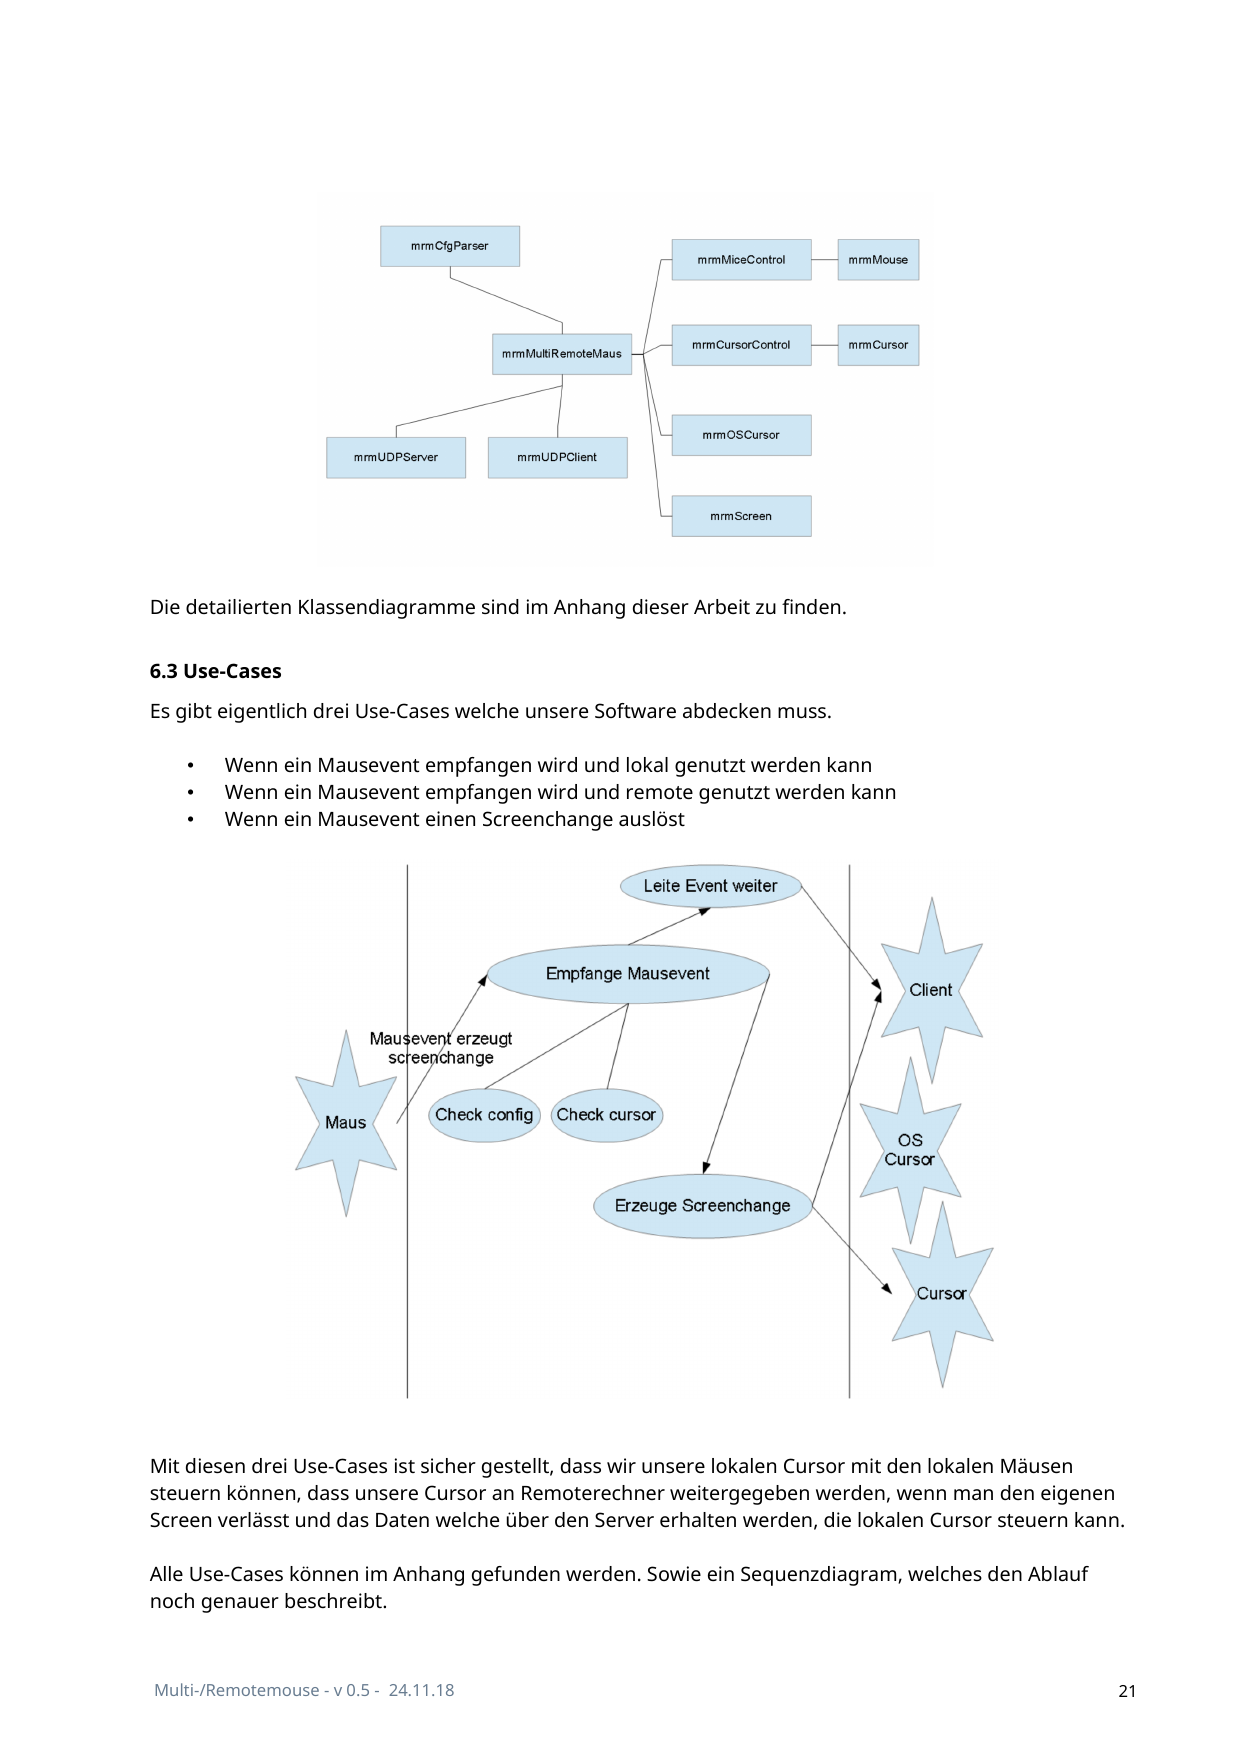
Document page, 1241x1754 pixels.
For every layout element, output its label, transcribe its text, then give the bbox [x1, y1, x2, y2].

text Alle Use-Cases können im Anhang gefunden werden. Sowie ein Sequenzdiagram, welches den Ablauf noch genauer beschreibt. [149, 1560, 1136, 1614]
text Mit diesen drei Use-Cases ist sicher gestellt, dass wir unsere lokalen Cursor mit den lokalen Mäusen steuern können, dass unsere Cursor an Remoterechner weitergegeben werden, wenn man den eigenen Screen verlässt und das Daten welche über den Server erhalten werden, die lokalen Cursor steuern kann. [149, 1452, 1136, 1533]
list Wenn ein Mausevent empfangen wird und lokal genutzt werden kann [187, 751, 1136, 778]
list Wenn ein Mausevent empfangen wird und remote genutzt werden kann [187, 778, 1136, 805]
list Wenn ein Mausevent einen Screenchange auslöst [187, 805, 1136, 832]
picture [286, 859, 999, 1399]
text Es gibt eigentlich drei Use-Cases welche unsere Software abdecken muss. [149, 697, 1136, 724]
picture [317, 192, 934, 567]
subtitle Use-Cases [149, 658, 1136, 685]
text Die detailierten Klassendiagramme sind im Anhang dieser Arbeit zu finden. [149, 593, 1136, 620]
